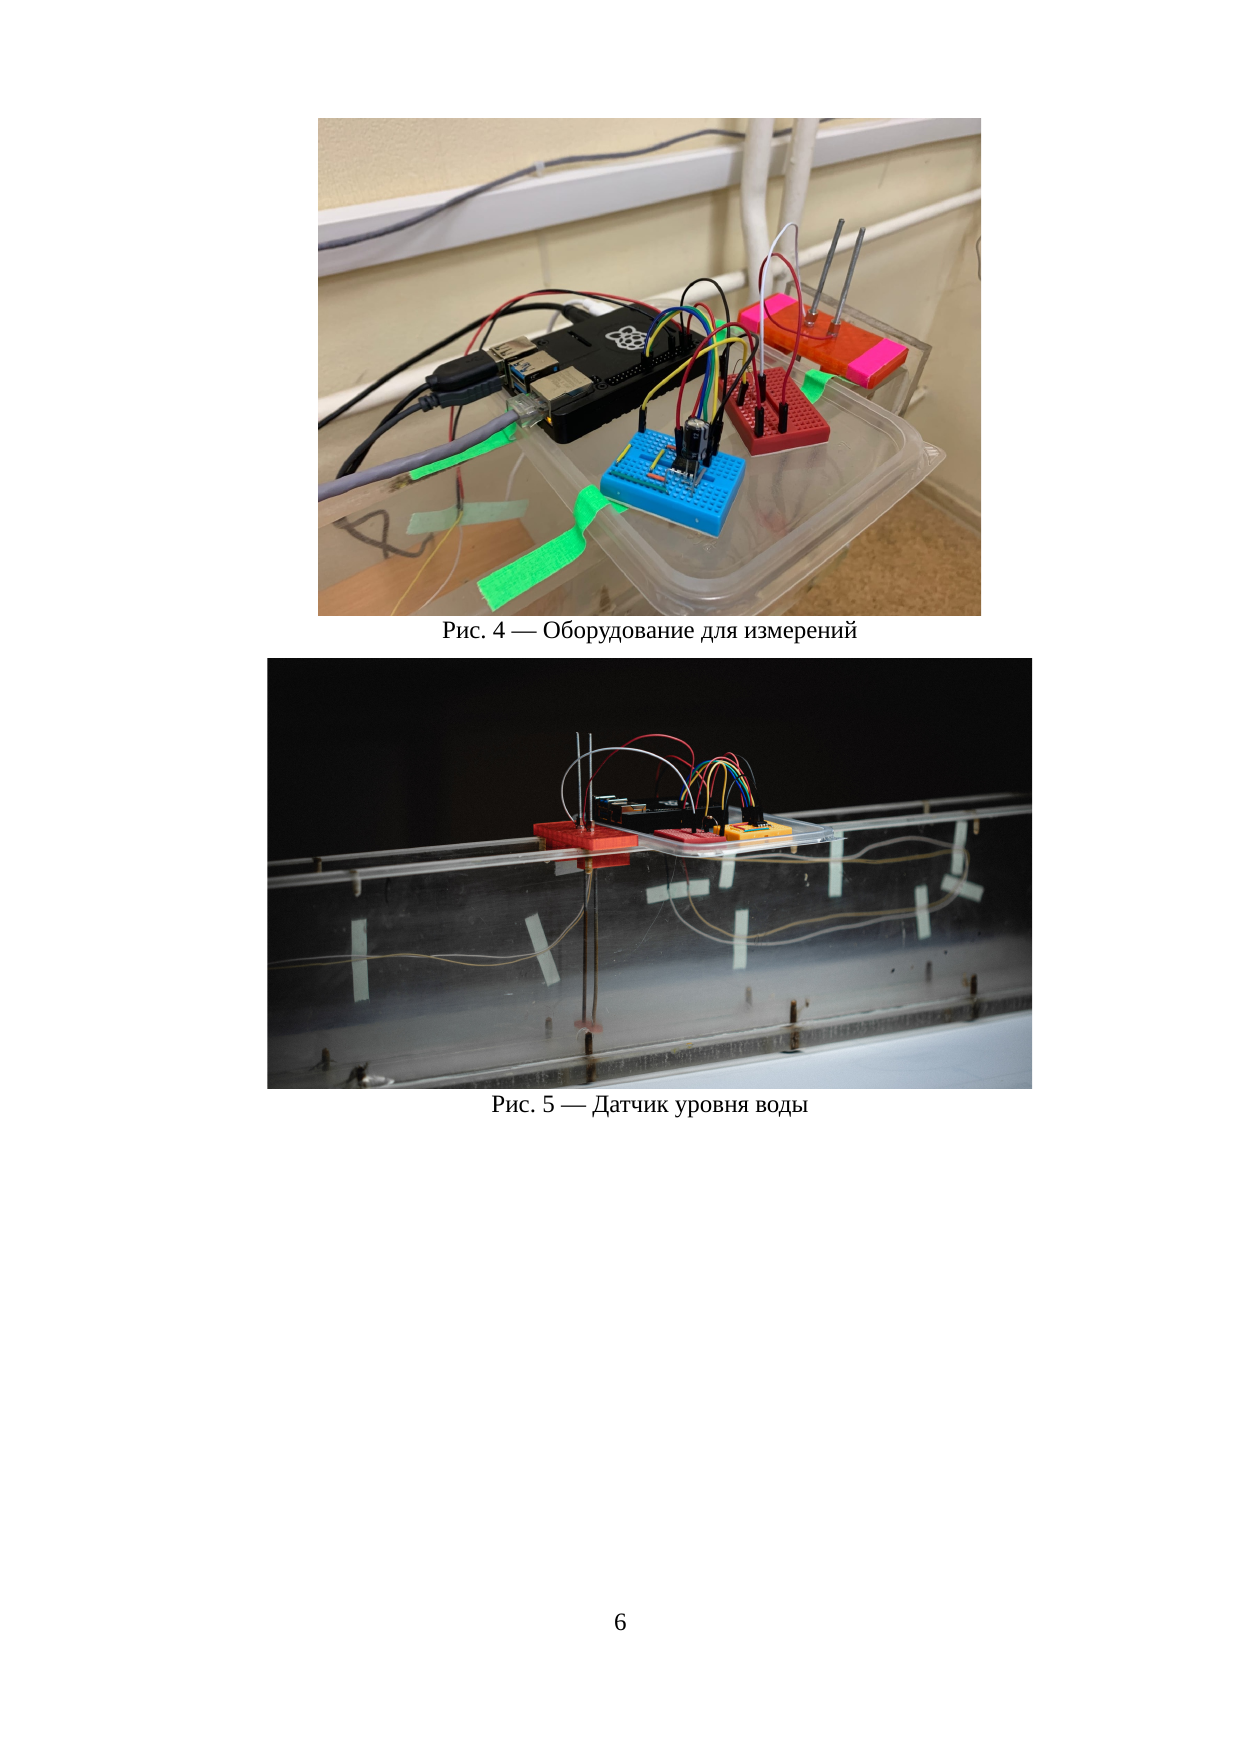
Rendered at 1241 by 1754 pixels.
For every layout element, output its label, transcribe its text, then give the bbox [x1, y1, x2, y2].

picture [318, 118, 982, 616]
picture [267, 658, 1033, 1089]
text Рис. 4 — Оборудование для измерений [118, 615, 1122, 644]
text Рис. 5 — Датчик уровня воды [118, 1089, 1122, 1117]
